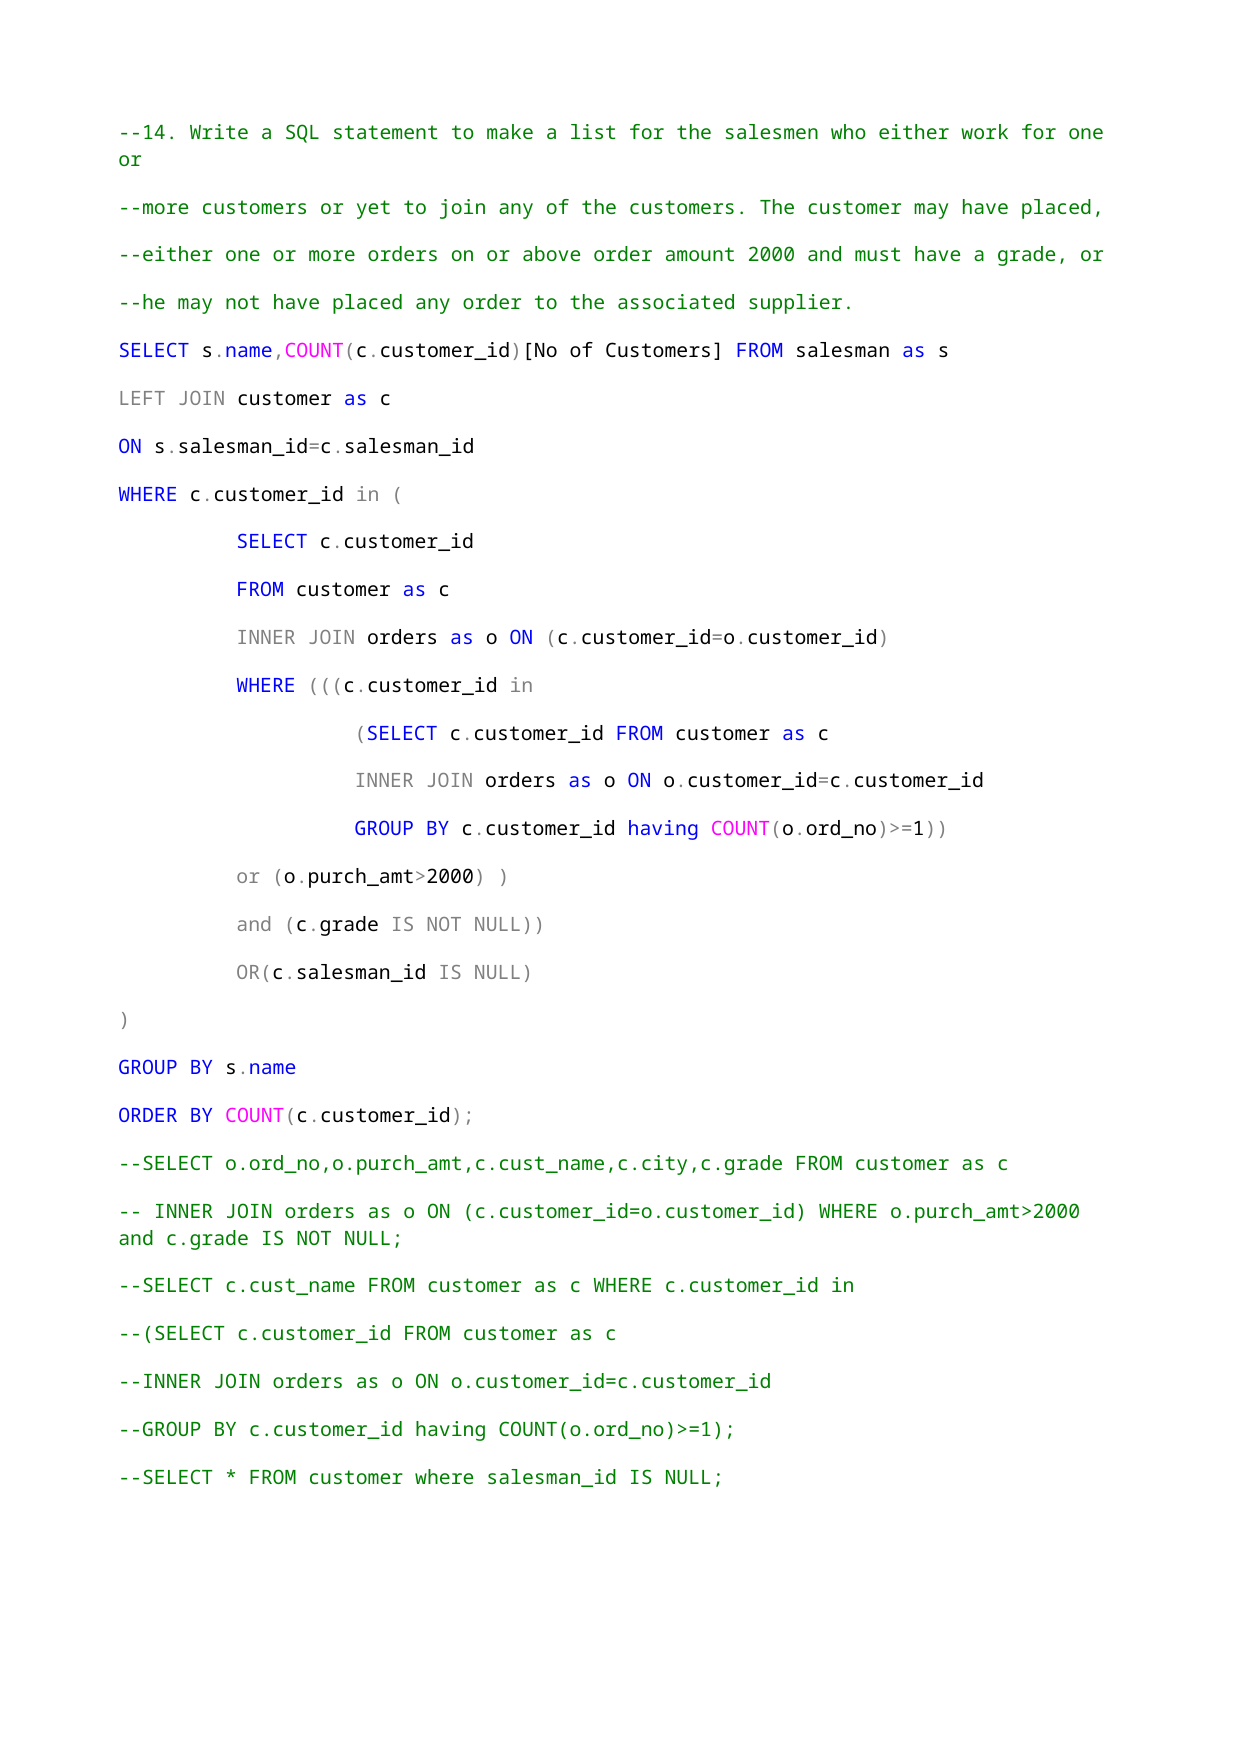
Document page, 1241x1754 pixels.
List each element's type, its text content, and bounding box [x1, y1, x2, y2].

text --14. Write a SQL statement to make a list for the salesmen who either work for one or [118, 118, 1122, 172]
text INNER JOIN orders as o ON o.customer_id=c.customer_id [118, 767, 1122, 794]
text LEFT JOIN customer as c [118, 384, 1122, 411]
text GROUP BY c.customer_id having COUNT(o.ord_no)>=1)) [118, 814, 1122, 841]
text --INNER JOIN orders as o ON o.customer_id=c.customer_id [118, 1367, 1122, 1394]
text --GROUP BY c.customer_id having COUNT(o.ord_no)>=1); [118, 1415, 1122, 1442]
text SELECT c.customer_id [118, 528, 1122, 554]
text --SELECT * FROM customer where salesman_id IS NULL; [118, 1463, 1122, 1490]
text or (o.purch_amt>2000) ) [118, 862, 1122, 889]
text ) [118, 1006, 1122, 1033]
text INNER JOIN orders as o ON (c.customer_id=o.customer_id) [118, 623, 1122, 650]
text (SELECT c.customer_id FROM customer as c [118, 719, 1122, 746]
text and (c.grade IS NOT NULL)) [118, 910, 1122, 937]
text --SELECT o.ord_no,o.purch_amt,c.cust_name,c.city,c.grade FROM customer as c [118, 1149, 1122, 1176]
text FROM customer as c [118, 575, 1122, 602]
text ORDER BY COUNT(c.customer_id); [118, 1101, 1122, 1128]
text OR(c.salesman_id IS NULL) [118, 958, 1122, 985]
text GROUP BY s.name [118, 1053, 1122, 1081]
text --either one or more orders on or above order amount 2000 and must have a grade, or [118, 241, 1122, 268]
text WHERE c.customer_id in ( [118, 480, 1122, 507]
text --he may not have placed any order to the associated supplier. [118, 288, 1122, 316]
text --SELECT c.cust_name FROM customer as c WHERE c.customer_id in [118, 1272, 1122, 1299]
text -- INNER JOIN orders as o ON (c.customer_id=o.customer_id) WHERE o.purch_amt>2000 and c.grade IS NOT NULL; [118, 1197, 1122, 1251]
text ON s.salesman_id=c.salesman_id [118, 432, 1122, 459]
text --more customers or yet to join any of the customers. The customer may have placed, [118, 193, 1122, 220]
text SELECT s.name,COUNT(c.customer_id)[No of Customers] FROM salesman as s [118, 336, 1122, 363]
text WHERE (((c.customer_id in [118, 671, 1122, 698]
text --(SELECT c.customer_id FROM customer as c [118, 1319, 1122, 1347]
